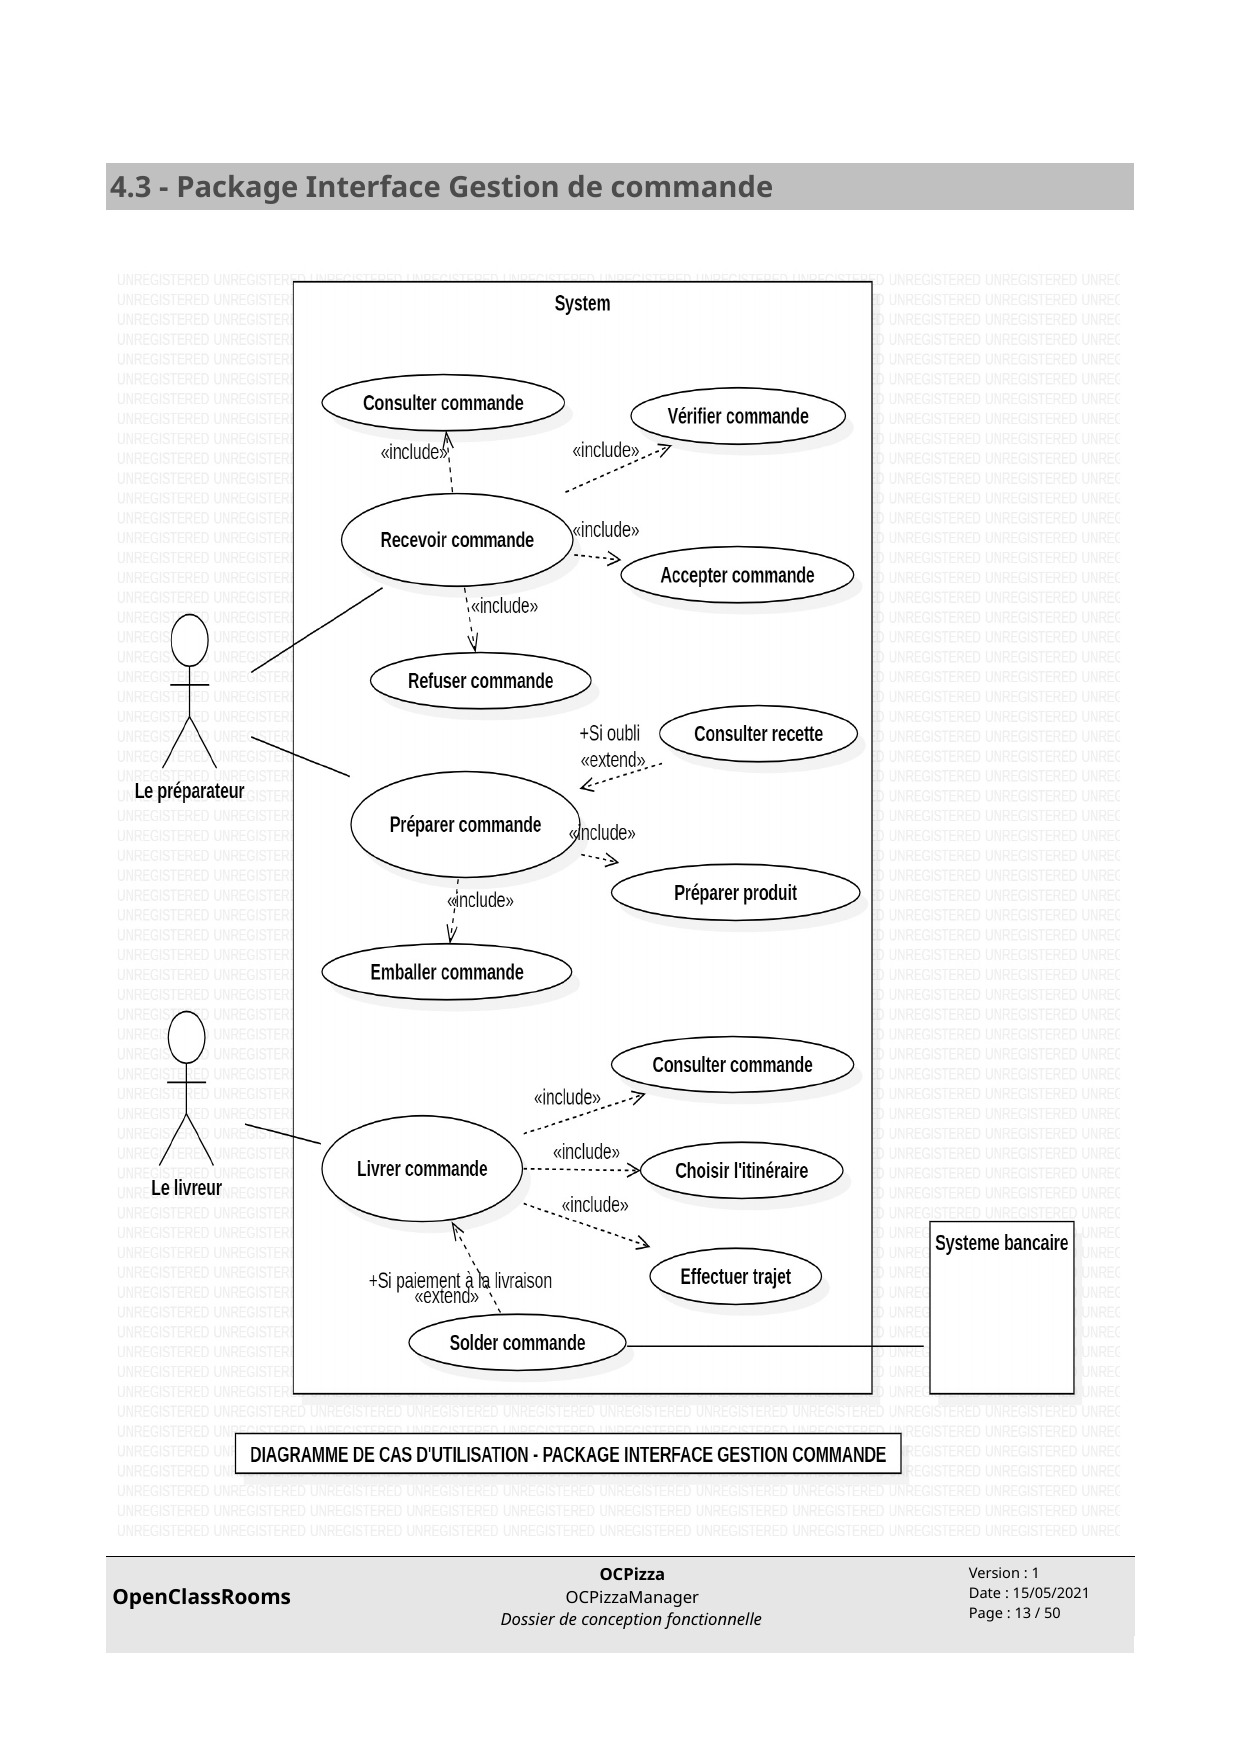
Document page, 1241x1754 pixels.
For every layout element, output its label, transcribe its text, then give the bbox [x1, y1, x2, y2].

subtitle Package Interface Gestion de commande [107, 164, 1133, 209]
picture [117, 266, 1121, 1539]
